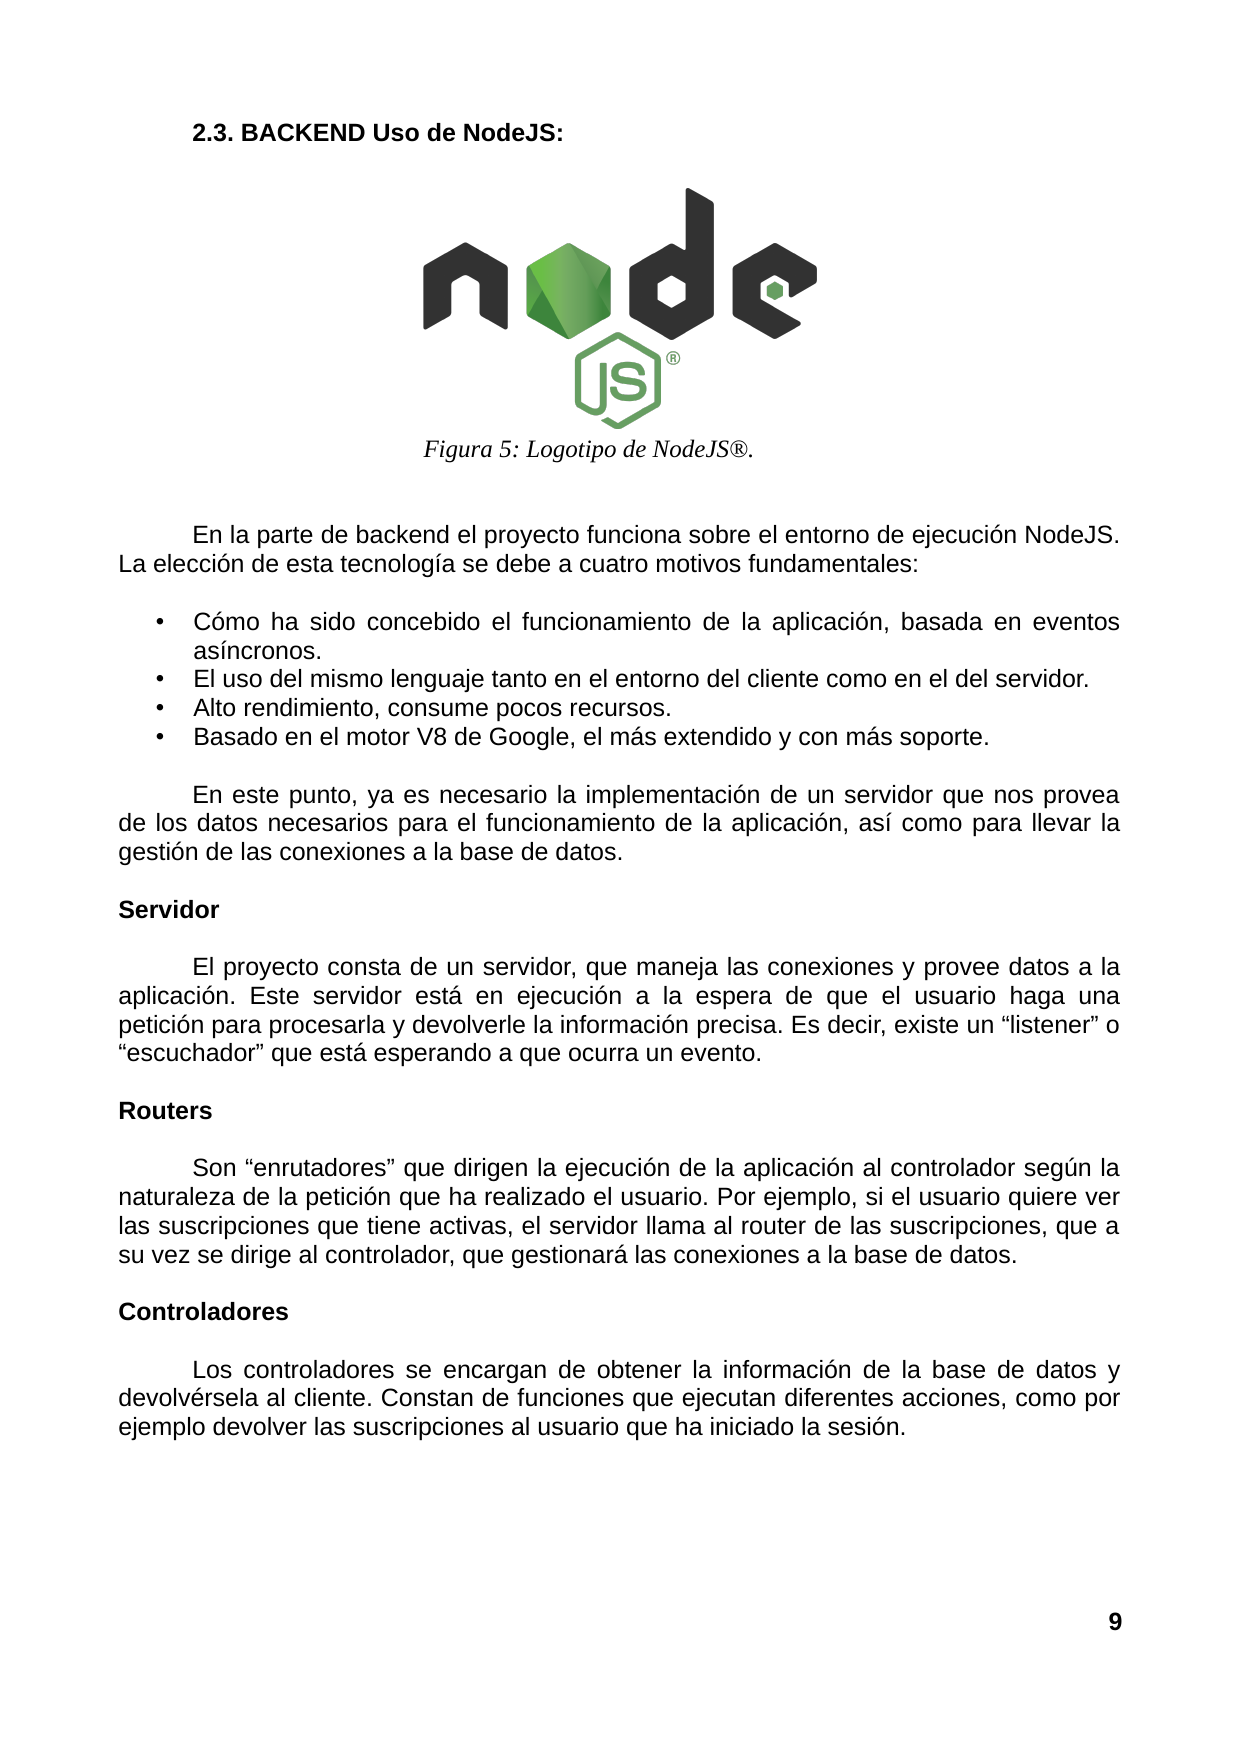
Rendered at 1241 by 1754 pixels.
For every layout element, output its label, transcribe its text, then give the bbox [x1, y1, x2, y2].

list Basado en el motor V8 de Google, el más extendido y con más soporte. [156, 722, 1122, 751]
text Los controladores se encargan de obtener la información de la base de datos y devolvérsela al cliente. Constan de funciones que ejecutan diferentes acciones, como por ejemplo devolver las suscripciones al usuario que ha iniciado la sesión. [118, 1355, 1122, 1441]
picture [423, 188, 817, 429]
list Alto rendimiento, consume pocos recursos. [156, 693, 1122, 722]
list El uso del mismo lenguaje tanto en el entorno del cliente como en el del servidor. [156, 664, 1122, 693]
text Controladores [118, 1297, 1122, 1326]
text En la parte de backend el proyecto funciona sobre el entorno de ejecución NodeJS. La elección de esta tecnología se debe a cuatro motivos fundamentales: [118, 521, 1122, 578]
text El proyecto consta de un servidor, que maneja las conexiones y provee datos a la aplicación. Este servidor está en ejecución a la espera de que el usuario haga una petición para procesarla y devolverle la información precisa. Es decir, existe un “listener” o “escuchador” que está esperando a que ocurra un evento. [118, 952, 1122, 1067]
text 2.3. BACKEND Uso de NodeJS: [118, 118, 1122, 147]
text Son “enrutadores” que dirigen la ejecución de la aplicación al controlador según la naturaleza de la petición que ha realizado el usuario. Por ejemplo, si el usuario quiere ver las suscripciones que tiene activas, el servidor llama al router de las suscripciones, que a su vez se dirige al controlador, que gestionará las conexiones a la base de datos. [118, 1153, 1122, 1268]
text En este punto, ya es necesario la implementación de un servidor que nos provea de los datos necesarios para el funcionamiento de la aplicación, así como para llevar la gestión de las conexiones a la base de datos. [118, 780, 1122, 866]
list Cómo ha sido concebido el funcionamiento de la aplicación, basada en eventos asíncronos. [156, 607, 1122, 664]
text Servidor [118, 895, 1122, 923]
text Routers [118, 1096, 1122, 1125]
text Figura 5: Logotipo de NodeJS®. [423, 429, 817, 463]
